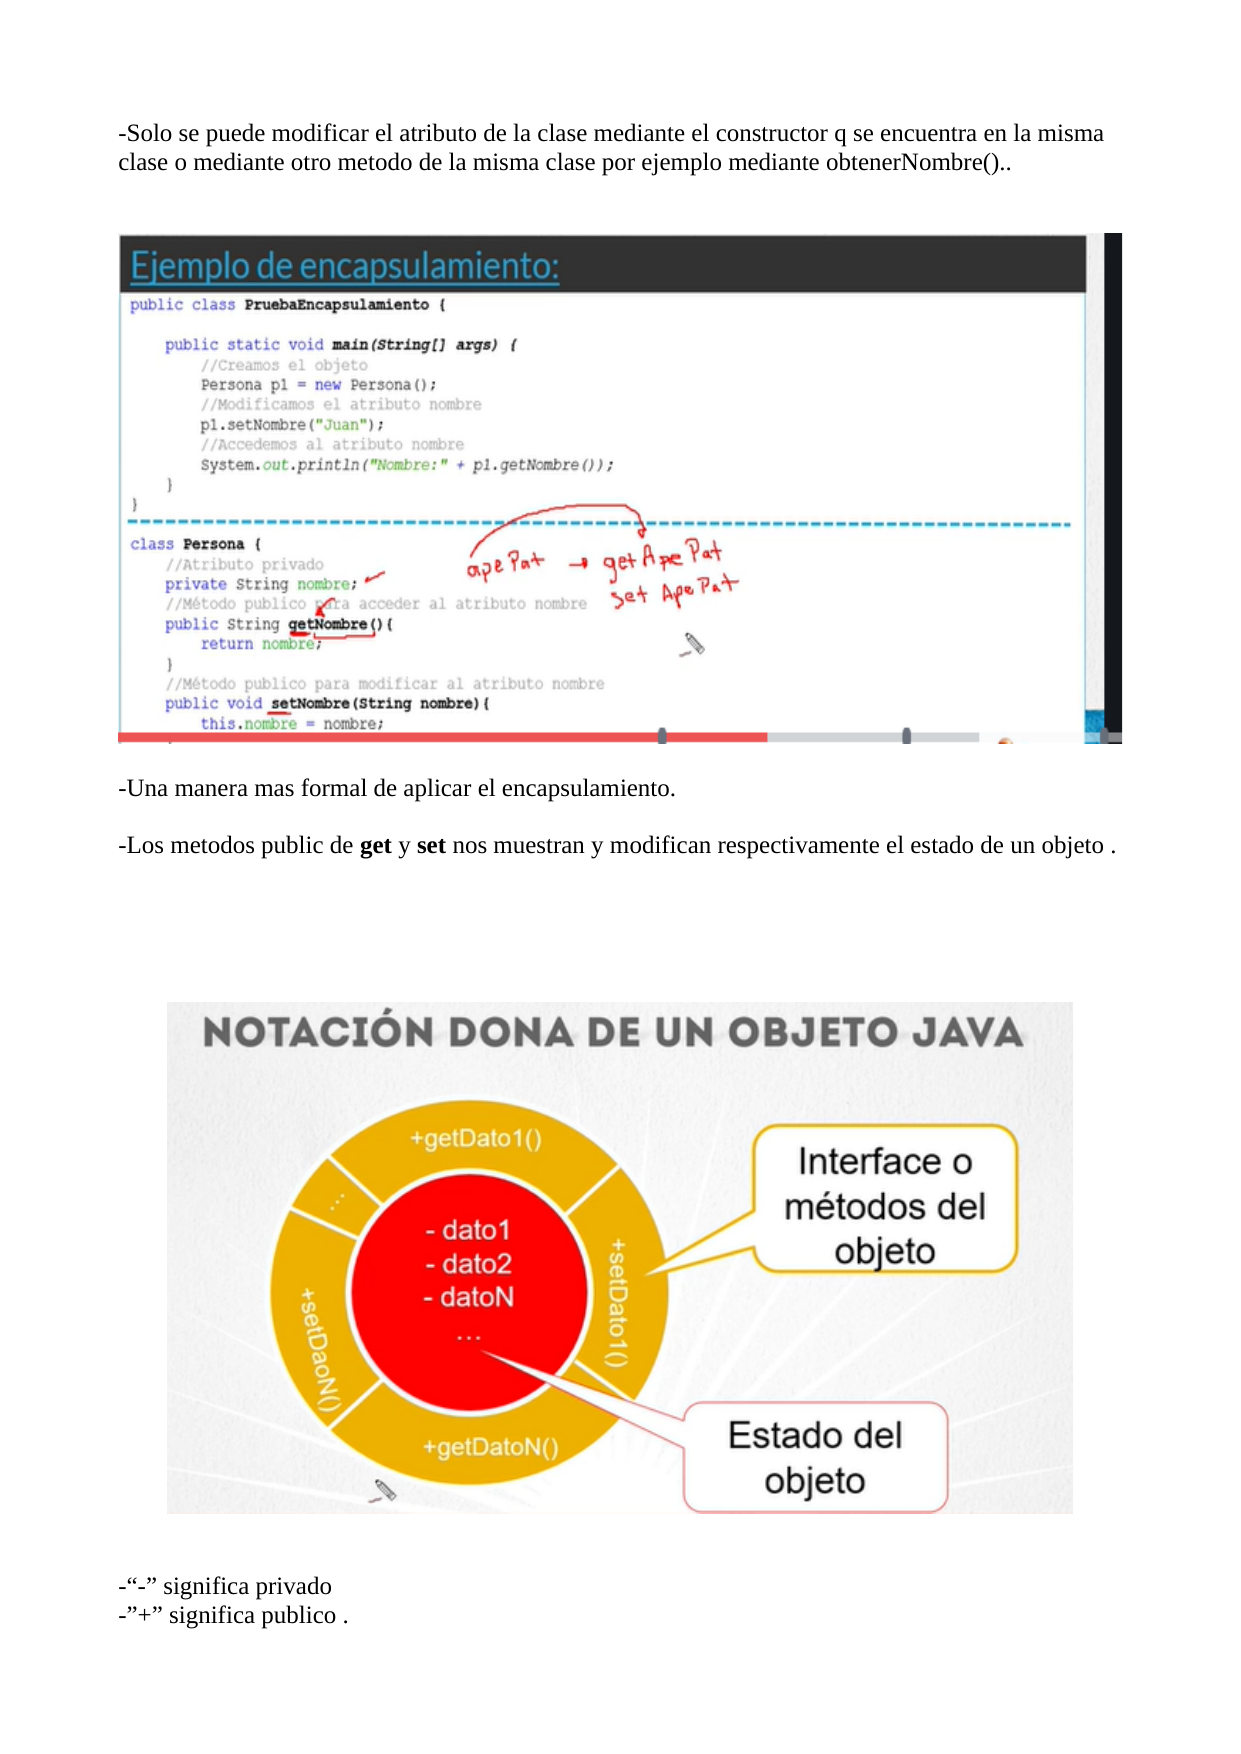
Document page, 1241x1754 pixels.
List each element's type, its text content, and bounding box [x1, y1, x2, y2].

text -”+” significa publico . [118, 1600, 1122, 1629]
text -Una manera mas formal de aplicar el encapsulamiento. [118, 773, 1122, 802]
text -Solo se puede modificar el atributo de la clase mediante el constructor q se encuentra en la misma clase o mediante otro metodo de la misma clase por ejemplo mediante obtenerNombre().. [118, 118, 1122, 176]
picture [118, 233, 1123, 744]
picture [167, 1002, 1074, 1514]
text -“-” significa privado [118, 1571, 1122, 1600]
text -Los metodos public de get y set nos muestran y modifican respectivamente el estado de un objeto . [118, 830, 1122, 859]
